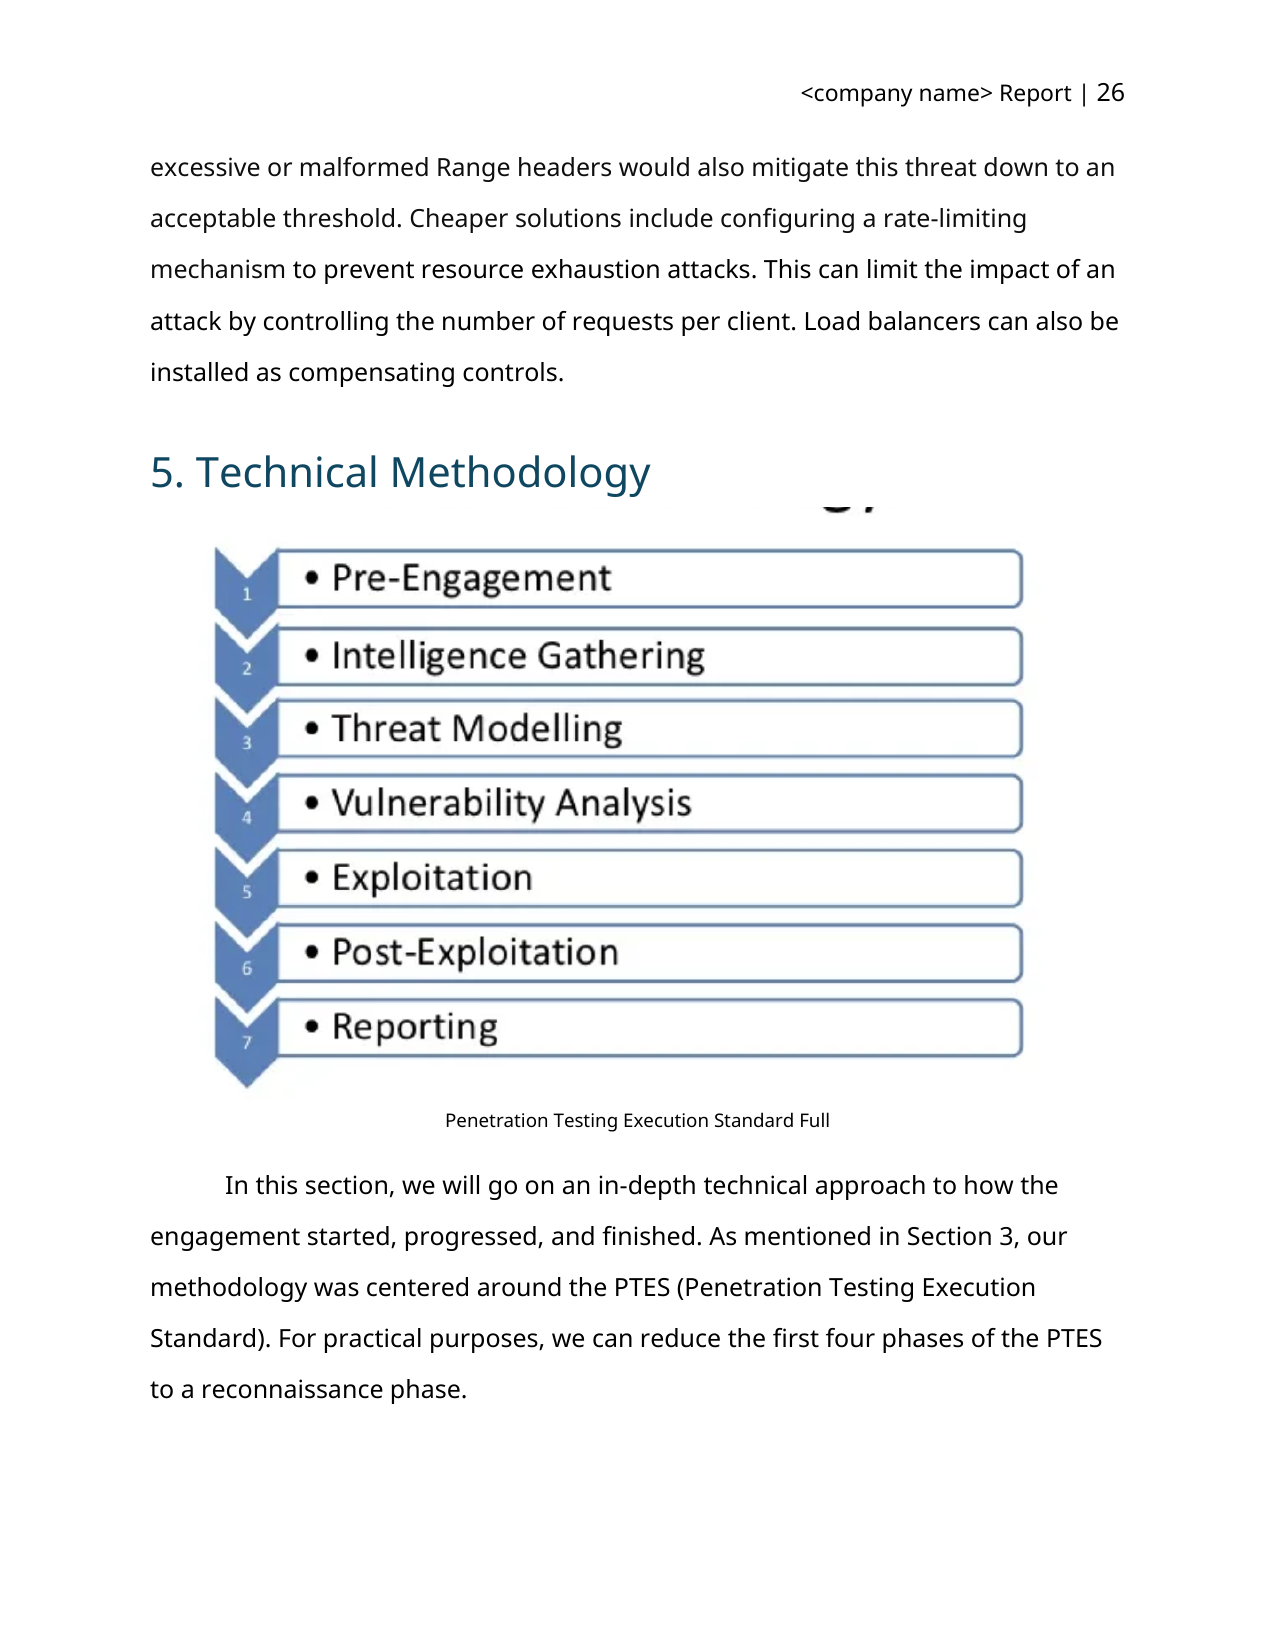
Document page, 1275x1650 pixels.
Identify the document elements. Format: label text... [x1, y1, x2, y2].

subtitle 5. Technical Methodology [150, 443, 1125, 499]
text In this section, we will go on an in-depth technical approach to how the engagement started, progressed, and finished. As mentioned in Section 3, our methodology was centered around the PTES (Penetration Testing Execution Standard). For practical purposes, we can reduce the first four phases of the PTES to a reconnaissance phase. [150, 1167, 1125, 1406]
picture [150, 507, 1125, 1108]
text excessive or malformed Range headers would also mitigate this threat down to an acceptable threshold. Cheaper solutions include configuring a rate-limiting mechanism to prevent resource exhaustion attacks. This can limit the impact of an attack by controlling the number of requests per client. Load balancers can also be installed as compensating controls. [150, 150, 1125, 388]
text Penetration Testing Execution Standard Full [150, 1108, 1125, 1133]
